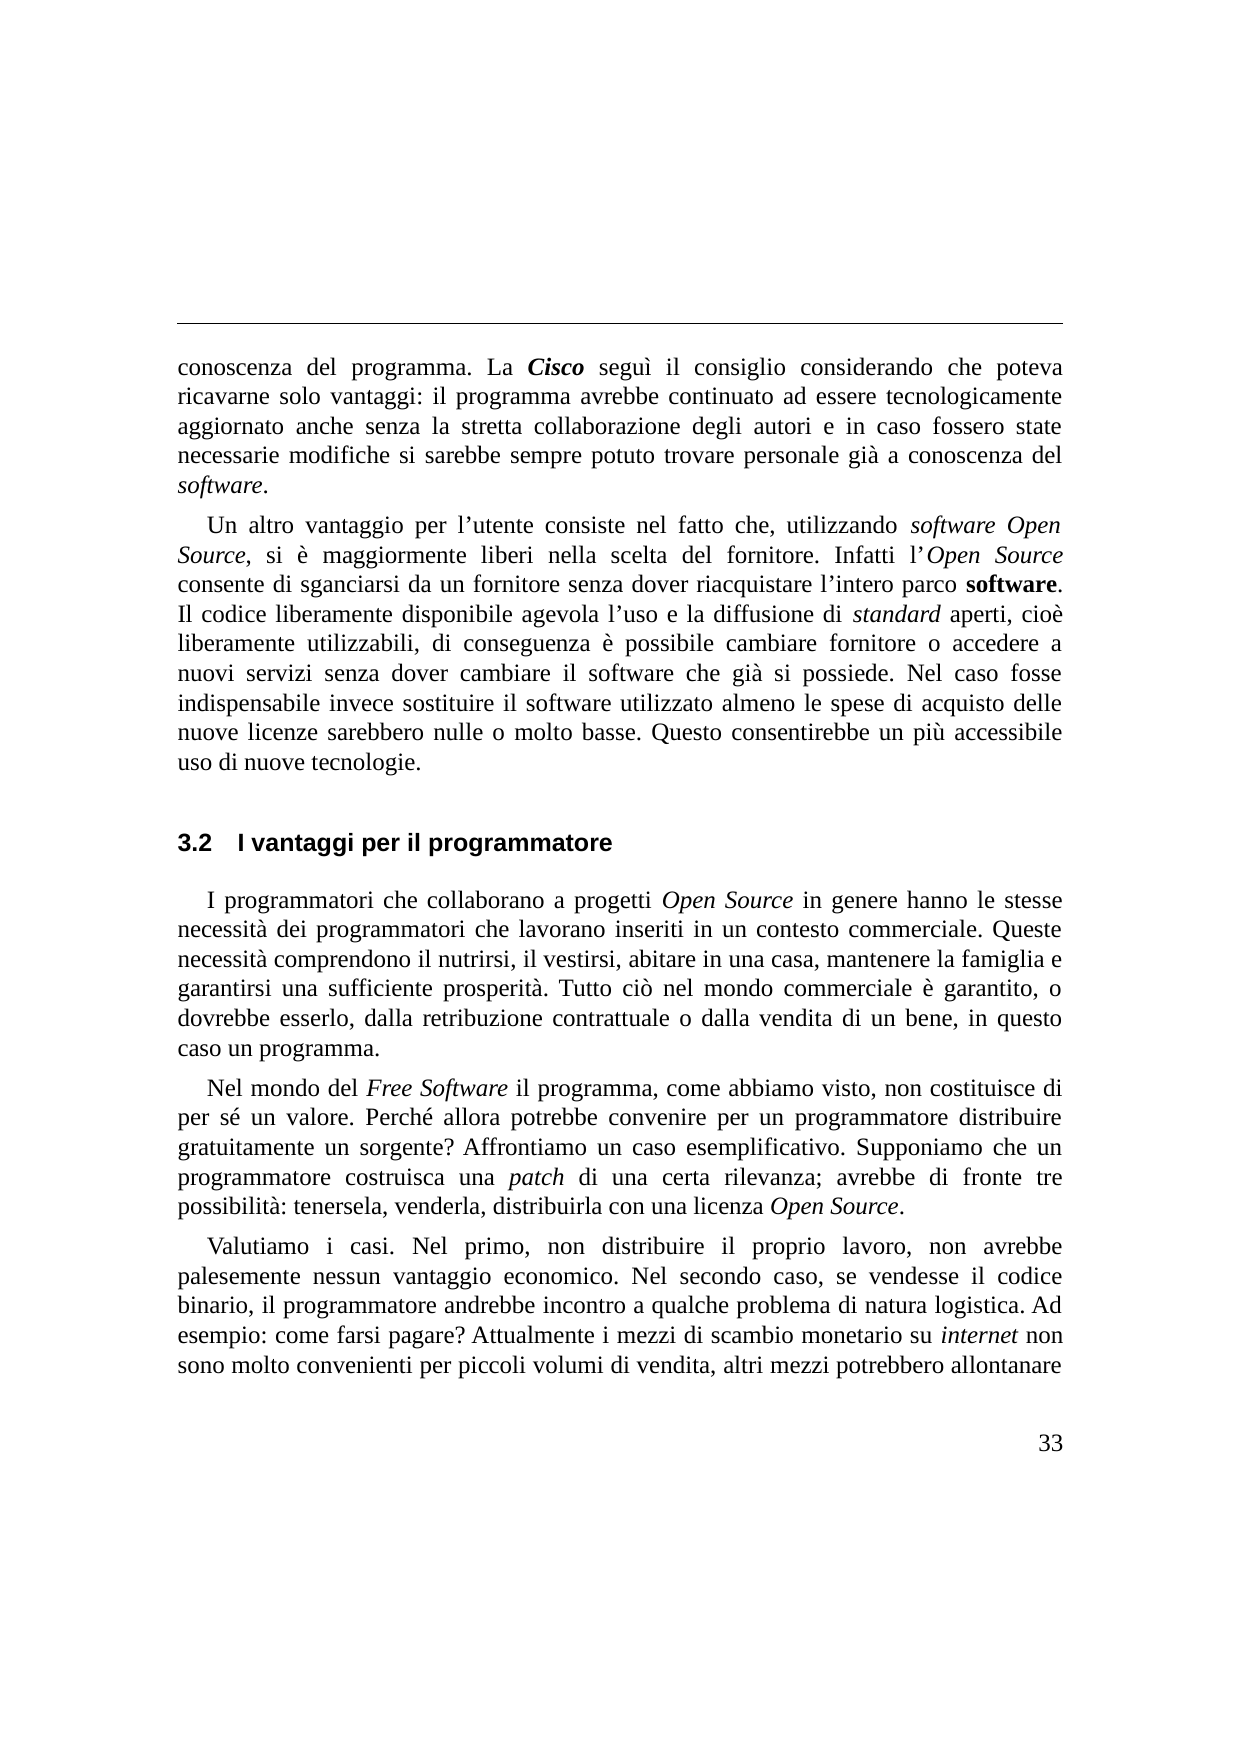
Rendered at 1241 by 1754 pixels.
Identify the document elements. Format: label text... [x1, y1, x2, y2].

text Un altro vantaggio per l’utente consiste nel fatto che, utilizzando software Open Source, si è maggiormente liberi nella scelta del fornitore. Infatti l’Open Source consente di sganciarsi da un fornitore senza dover riacquistare l’intero parco software. Il codice liberamente disponibile agevola l’uso e la diffusione di standard aperti, cioè liberamente utilizzabili, di conseguenza è possibile cambiare fornitore o accedere a nuovi servizi senza dover cambiare il software che già si possiede. Nel caso fosse indispensabile invece sostituire il software utilizzato almeno le spese di acquisto delle nuove licenze sarebbero nulle o molto basse. Questo consentirebbe un più accessibile uso di nuove tecnologie. [177, 511, 1063, 776]
text Nel mondo del Free Software il programma, come abbiamo visto, non costituisce di per sé un valore. Perché allora potrebbe convenire per un programmatore distribuire gratuitamente un sorgente? Affrontiamo un caso esemplificativo. Supponiamo che un programmatore costruisca una patch di una certa rilevanza; avrebbe di fronte tre possibilità: tenersela, venderla, distribuirla con una licenza Open Source. [177, 1074, 1063, 1220]
subtitle I vantaggi per il programmatore [177, 828, 1063, 856]
text I programmatori che collaborano a progetti Open Source in genere hanno le stesse necessità dei programmatori che lavorano inseriti in un contesto commerciale. Queste necessità comprendono il nutrirsi, il vestirsi, abitare in una casa, mantenere la famiglia e garantirsi una sufficiente prosperità. Tutto ciò nel mondo commerciale è garantito, o dovrebbe esserlo, dalla retribuzione contrattuale o dalla vendita di un bene, in questo caso un programma. [177, 886, 1063, 1061]
text Valutiamo i casi. Nel primo, non distribuire il proprio lavoro, non avrebbe palesemente nessun vantaggio economico. Nel secondo caso, se vendesse il codice binario, il programmatore andrebbe incontro a qualche problema di natura logistica. Ad esempio: come farsi pagare? Attualmente i mezzi di scambio monetario su internet non sono molto convenienti per piccoli volumi di vendita, altri mezzi potrebbero allontanare [177, 1232, 1063, 1378]
text conoscenza del programma. La Cisco seguì il consiglio considerando che poteva ricavarne solo vantaggi: il programma avrebbe continuato ad essere tecnologicamente aggiornato anche senza la stretta collaborazione degli autori e in caso fossero state necessarie modifiche si sarebbe sempre potuto trovare personale già a conoscenza del software. [177, 353, 1063, 499]
